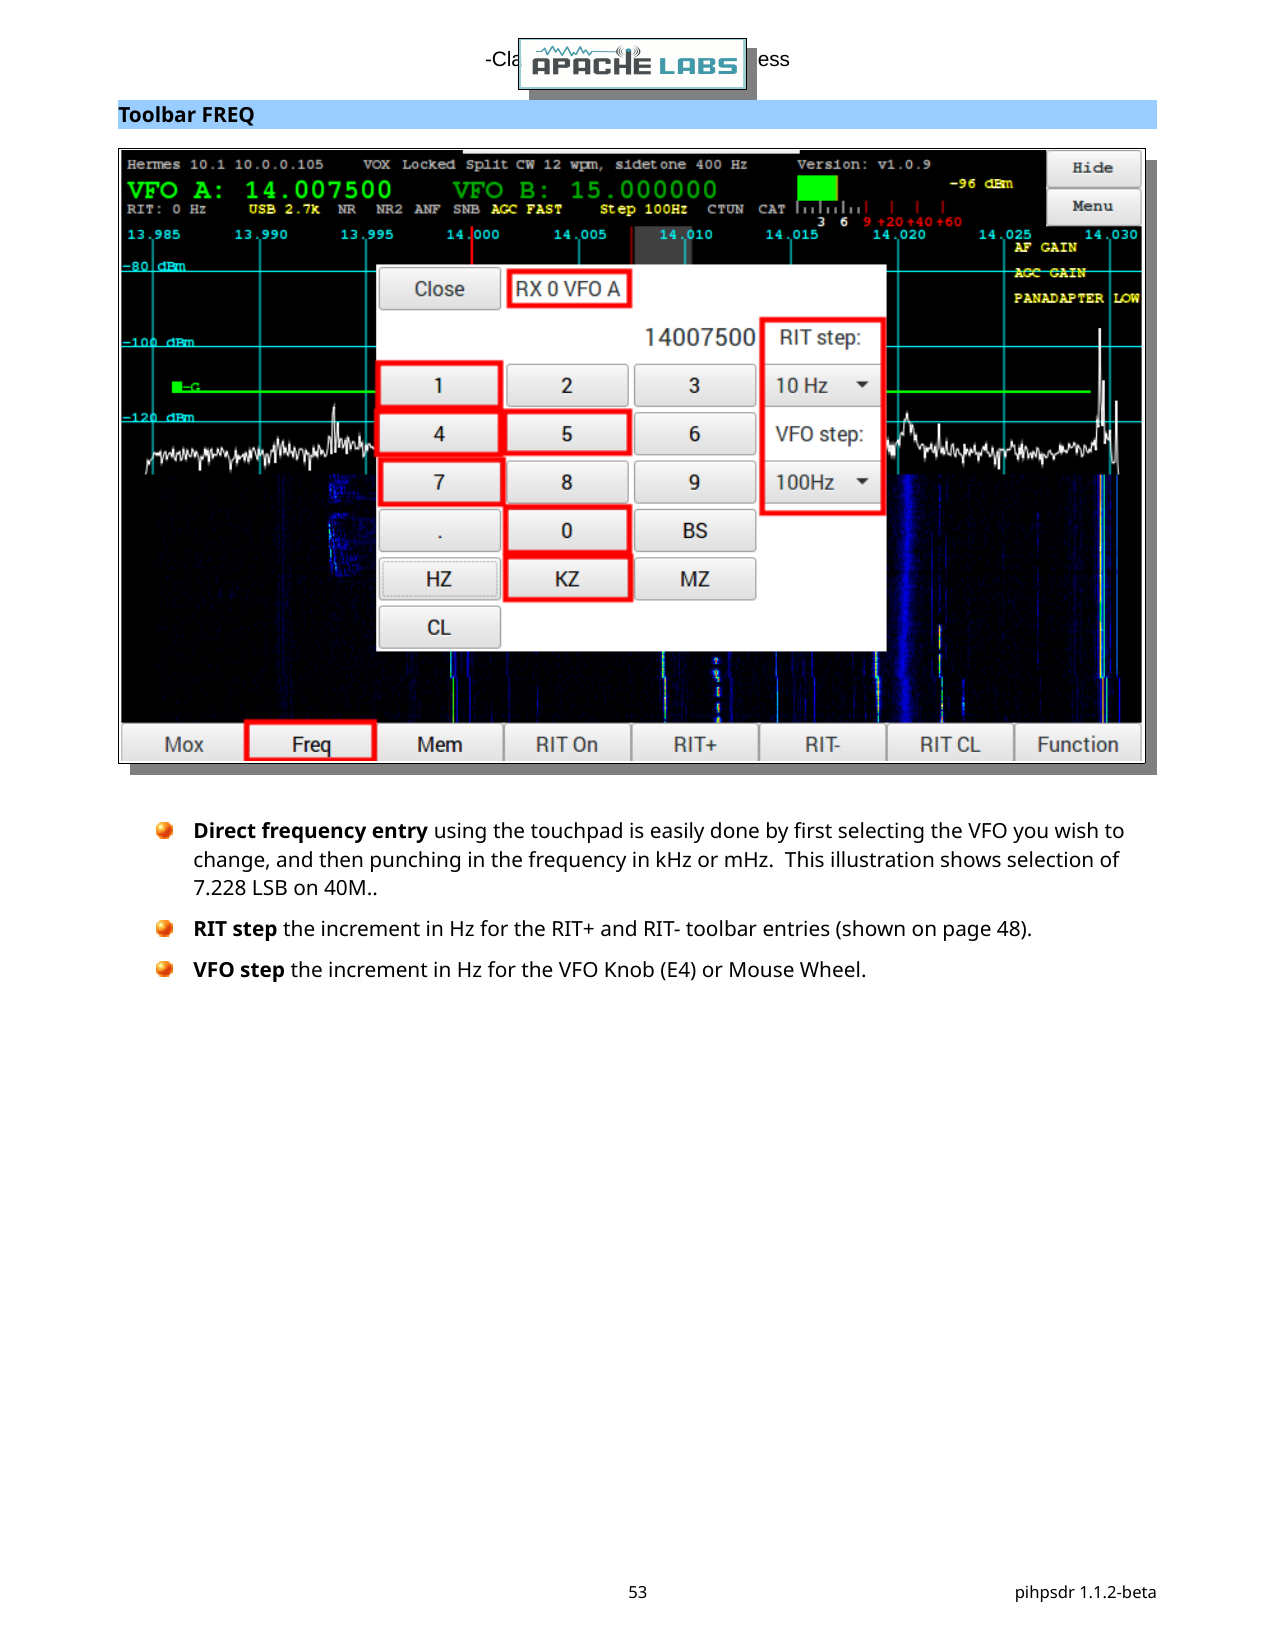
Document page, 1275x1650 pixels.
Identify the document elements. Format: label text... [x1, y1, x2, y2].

picture [121, 150, 1142, 761]
picture [156, 822, 173, 839]
picture [521, 40, 744, 87]
list VFO step the increment in Hz for the VFO Knob (E4) or Mouse Wheel. [156, 955, 1157, 983]
list RIT step the increment in Hz for the RIT+ and RIT- toolbar entries (shown on page 48). [156, 914, 1157, 942]
picture [156, 961, 173, 977]
list Direct frequency entry using the touchpad is easily done by first selecting the VFO you wish to change, and then punching in the frequency in kHz or mHz. This illustration shows selection of 7.228 LSB on 40M.. [156, 816, 1157, 902]
subtitle Toolbar FREQ [118, 100, 1157, 129]
picture [156, 920, 173, 937]
